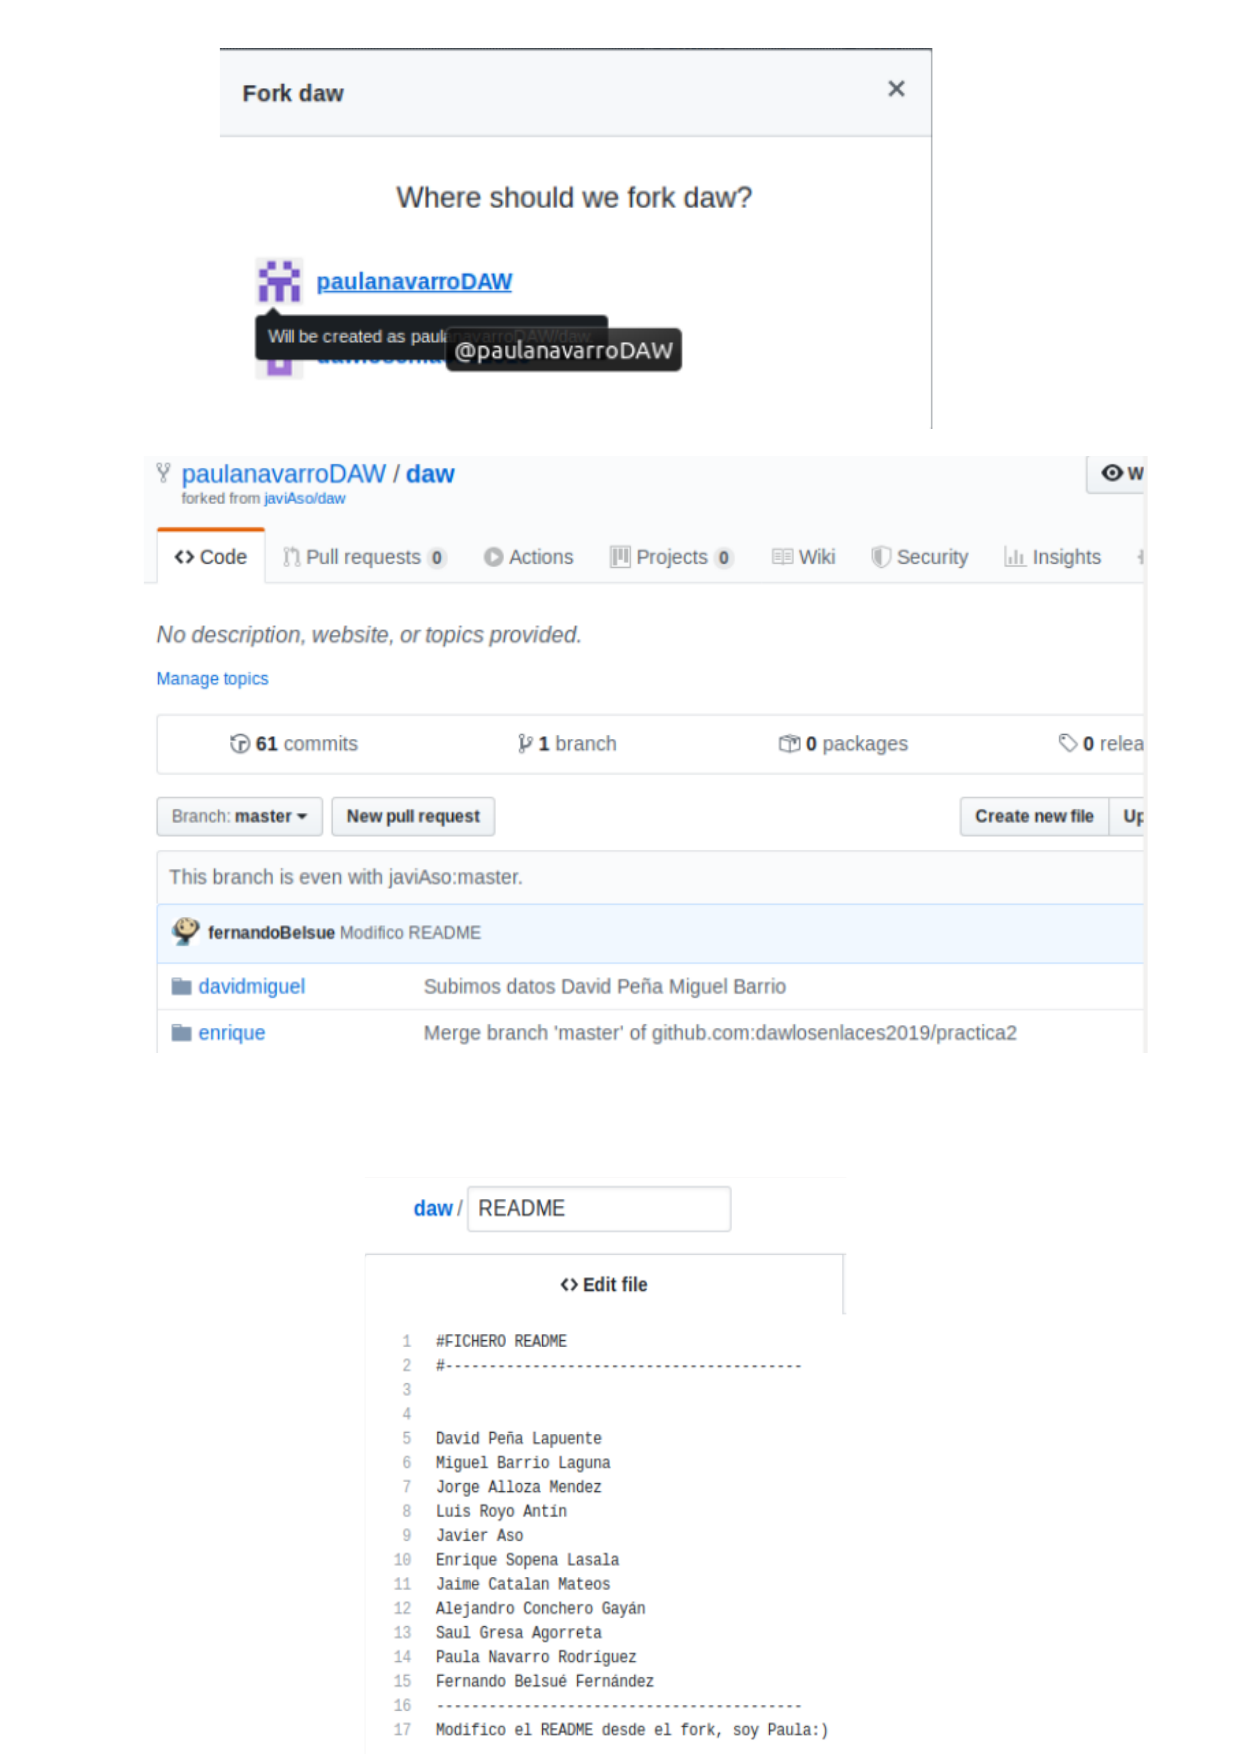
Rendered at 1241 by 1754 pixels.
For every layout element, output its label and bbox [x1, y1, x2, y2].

picture [364, 1177, 847, 1754]
picture [219, 48, 933, 429]
picture [143, 456, 1148, 1053]
